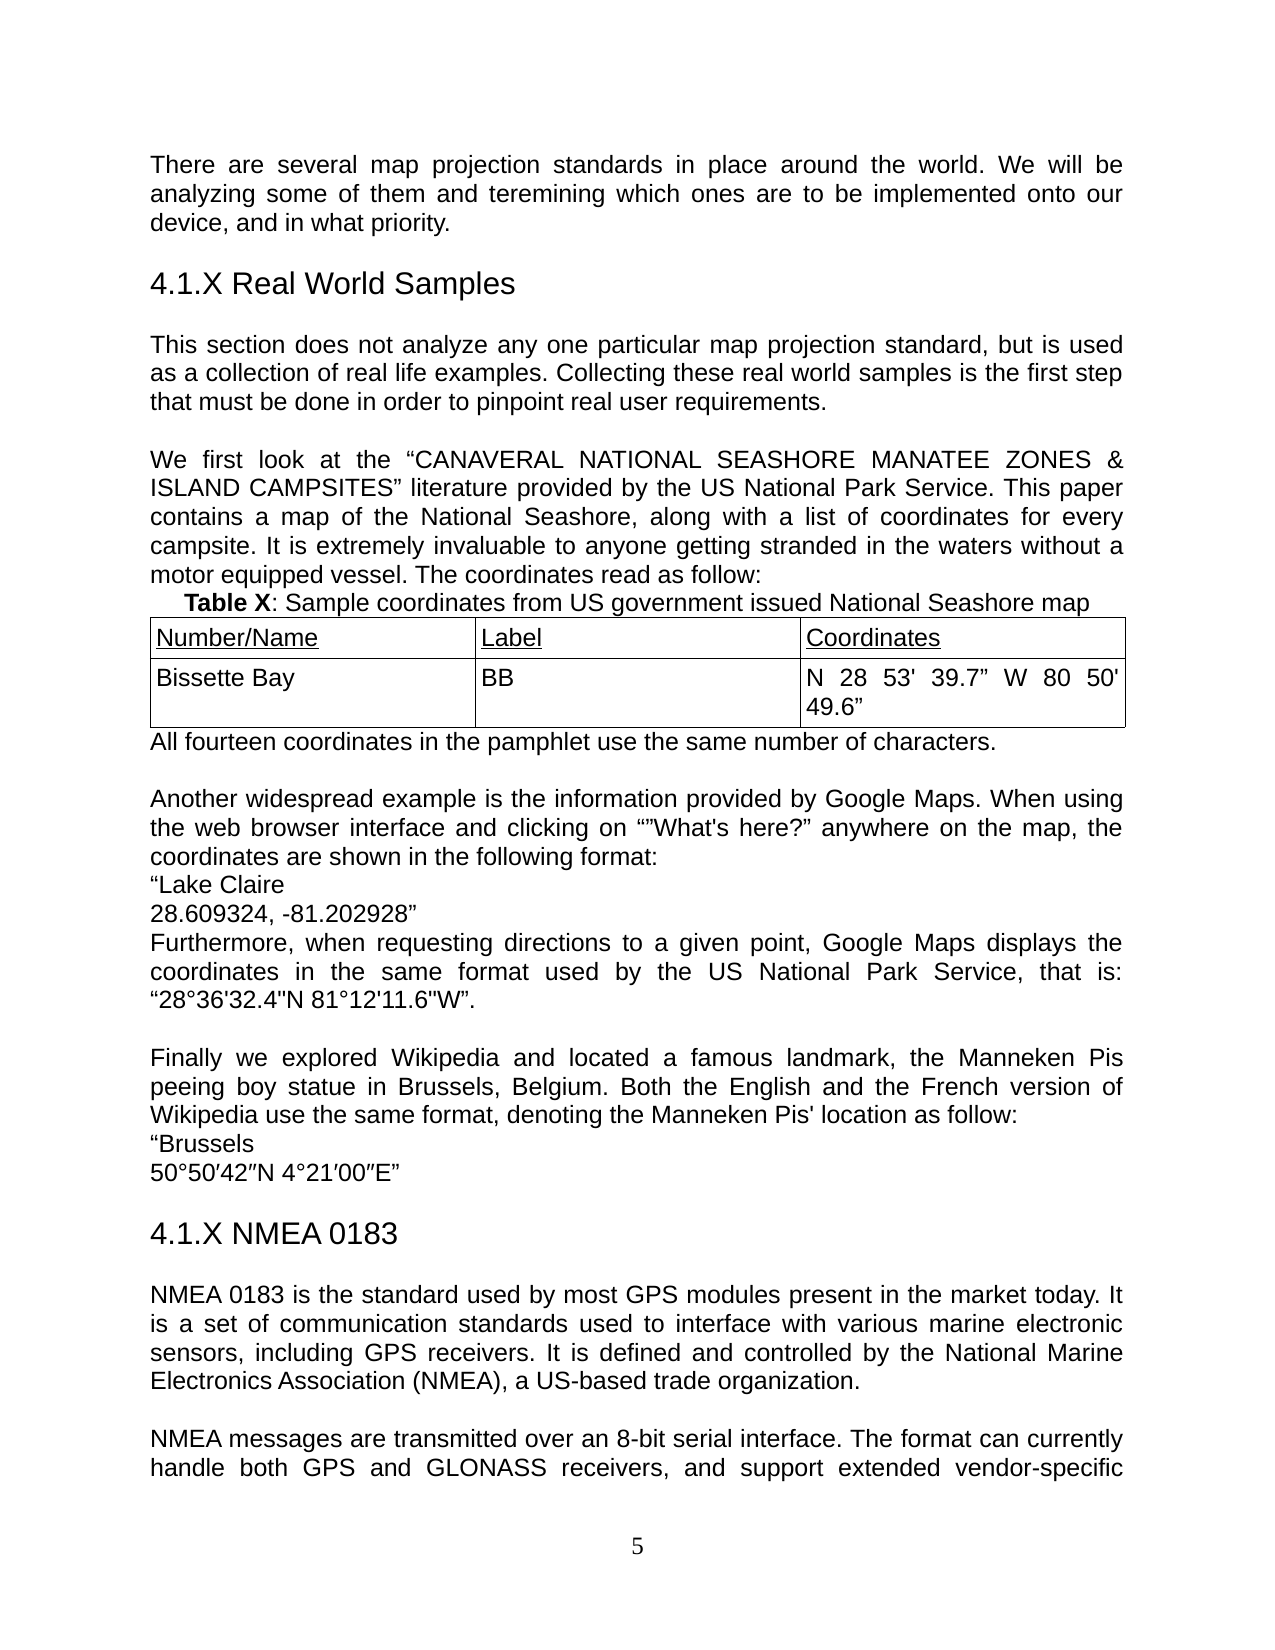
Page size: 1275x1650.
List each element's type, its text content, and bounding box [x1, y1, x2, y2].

text NMEA 0183 is the standard used by most GPS modules present in the market today. It is a set of communication standards used to interface with various marine electronic sensors, including GPS receivers. It is defined and controlled by the National Marine Electronics Association (NMEA), a US-based trade organization. [150, 1280, 1125, 1395]
table_header Coordinates [801, 618, 1125, 657]
text There are several map projection standards in place around the world. We will be analyzing some of them and teremining which ones are to be implemented onto our device, and in what priority. [150, 150, 1125, 236]
table_cell BB [476, 659, 800, 727]
table_cell N 28 53' 39.7” W 80 50' 49.6” [801, 659, 1125, 727]
text 4.1.X Real World Samples [150, 265, 1125, 301]
text We first look at the “CANAVERAL NATIONAL SEASHORE MANATEE ZONES & ISLAND CAMPSITES” literature provided by the US National Park Service. This paper contains a map of the National Seashore, along with a list of coordinates for every campsite. It is extremely invaluable to anyone getting stranded in the waters without a motor equipped vessel. The coordinates read as follow: [150, 445, 1125, 588]
text 28.609324, -81.202928” [150, 899, 1125, 928]
table_header Label [476, 618, 800, 657]
text 4.1.X NMEA 0183 [150, 1215, 1125, 1251]
text Another widespread example is the information provided by Google Maps. When using the web browser interface and clicking on “”What's here?” anywhere on the map, the coordinates are shown in the following format: [150, 784, 1125, 870]
text NMEA messages are transmitted over an 8-bit serial interface. The format can currently handle both GPS and GLONASS receivers, and support extended vendor-specific [150, 1424, 1125, 1481]
text Furthermore, when requesting directions to a given point, Google Maps displays the coordinates in the same format used by the US National Park Service, that is: “28°36'32.4"N 81°12'11.6"W”. [150, 928, 1125, 1014]
text All fourteen coordinates in the pamphlet use the same number of characters. [150, 728, 1125, 755]
table_cell Bissette Bay [151, 659, 475, 727]
text Table X: Sample coordinates from US government issued National Seashore map [150, 588, 1125, 617]
text This section does not analyze any one particular map projection standard, but is used as a collection of real life examples. Collecting these real world samples is the first step that must be done in order to pinpoint real user requirements. [150, 330, 1125, 416]
text “Brussels [150, 1129, 1125, 1158]
table_header Number/Name [151, 618, 475, 657]
text “Lake Claire [150, 870, 1125, 899]
text Finally we explored Wikipedia and located a famous landmark, the Manneken Pis peeing boy statue in Brussels, Belgium. Both the English and the French version of Wikipedia use the same format, denoting the Manneken Pis' location as follow: [150, 1043, 1125, 1129]
text 50°50′42″N 4°21′00″E” [150, 1158, 1125, 1187]
